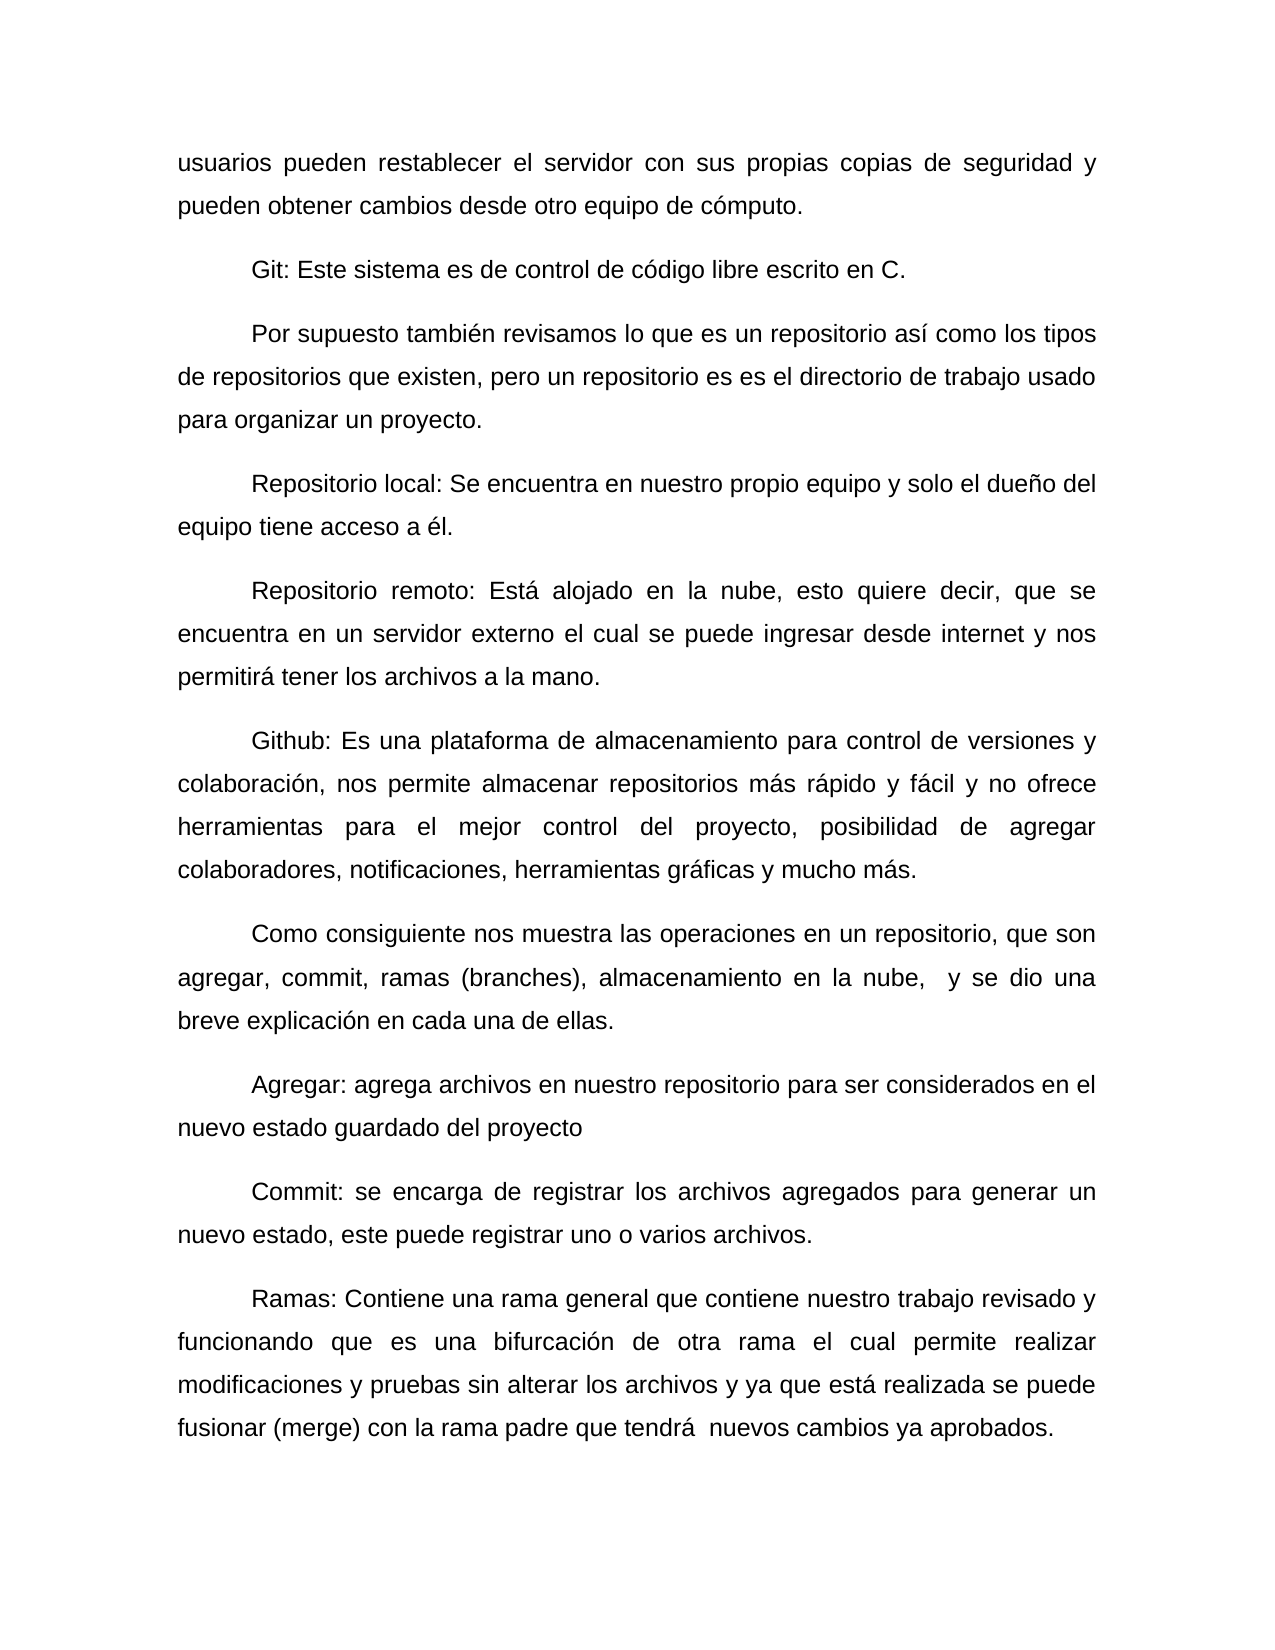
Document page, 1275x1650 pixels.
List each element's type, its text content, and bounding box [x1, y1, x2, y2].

text Ramas: Contiene una rama general que contiene nuestro trabajo revisado y funcionando que es una bifurcación de otra rama el cual permite realizar modificaciones y pruebas sin alterar los archivos y ya que está realizada se puede fusionar (merge) con la rama padre que tendrá nuevos cambios ya aprobados. [177, 1284, 1098, 1442]
text Agregar: agrega archivos en nuestro repositorio para ser considerados en el nuevo estado guardado del proyecto [177, 1070, 1098, 1142]
text Repositorio remoto: Está alojado en la nube, esto quiere decir, que se encuentra en un servidor externo el cual se puede ingresar desde internet y nos permitirá tener los archivos a la mano. [177, 576, 1098, 691]
text usuarios pueden restablecer el servidor con sus propias copias de seguridad y pueden obtener cambios desde otro equipo de cómputo. [177, 148, 1098, 219]
text Github: Es una plataforma de almacenamiento para control de versiones y colaboración, nos permite almacenar repositorios más rápido y fácil y no ofrece herramientas para el mejor control del proyecto, posibilidad de agregar colaboradores, notificaciones, herramientas gráficas y mucho más. [177, 726, 1098, 884]
text Por supuesto también revisamos lo que es un repositorio así como los tipos de repositorios que existen, pero un repositorio es es el directorio de trabajo usado para organizar un proyecto. [177, 319, 1098, 434]
text Commit: se encarga de registrar los archivos agregados para generar un nuevo estado, este puede registrar uno o varios archivos. [177, 1177, 1098, 1249]
text Como consiguiente nos muestra las operaciones en un repositorio, que son agregar, commit, ramas (branches), almacenamiento en la nube, y se dio una breve explicación en cada una de ellas. [177, 919, 1098, 1034]
text Repositorio local: Se encuentra en nuestro propio equipo y solo el dueño del equipo tiene acceso a él. [177, 469, 1098, 541]
text Git: Este sistema es de control de código libre escrito en C. [177, 255, 1098, 283]
